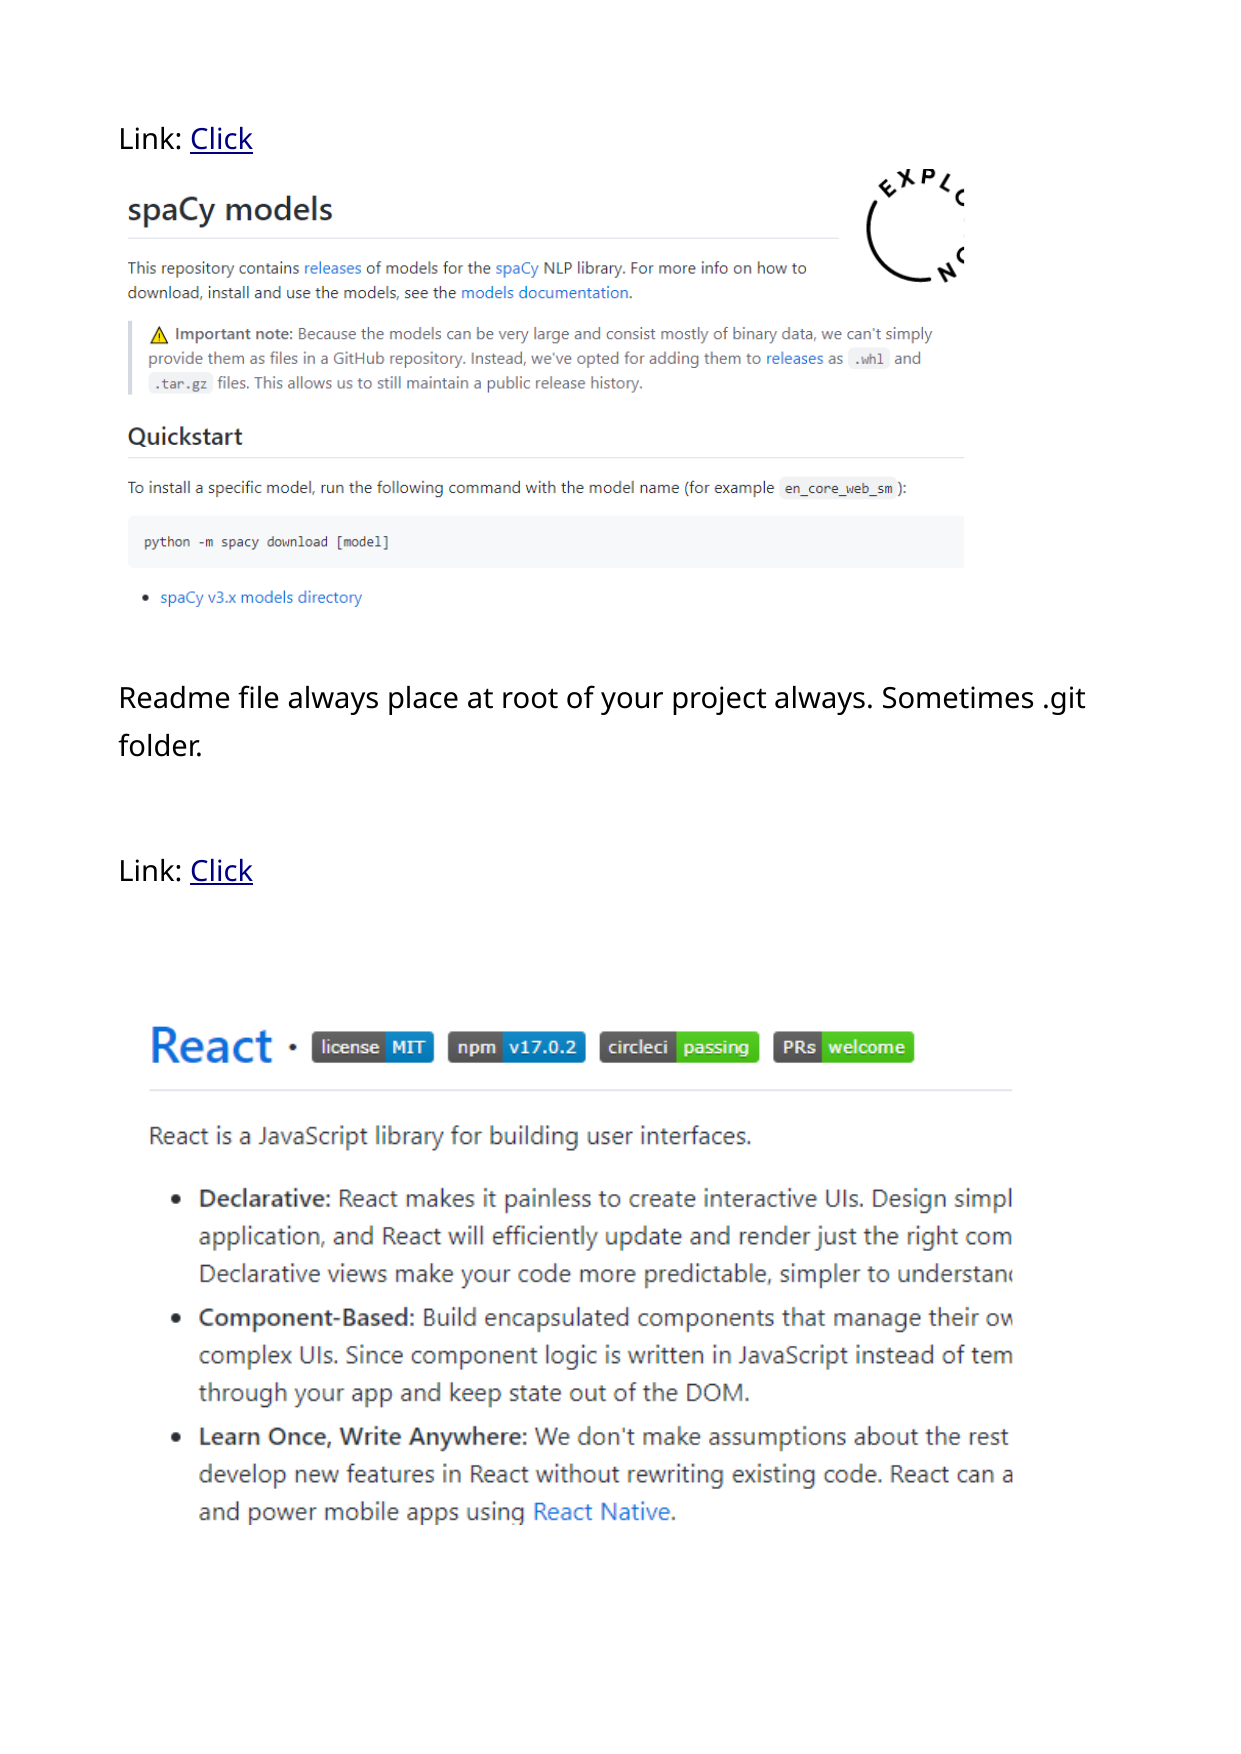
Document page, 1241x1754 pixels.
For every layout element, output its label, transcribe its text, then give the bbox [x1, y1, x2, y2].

text Link: Click [118, 850, 1122, 889]
picture [137, 991, 1013, 1525]
text Link: Click [118, 118, 1122, 158]
text Readme file always place at root of your project always. Sometimes .git folder. [118, 678, 1122, 765]
picture [127, 169, 965, 610]
